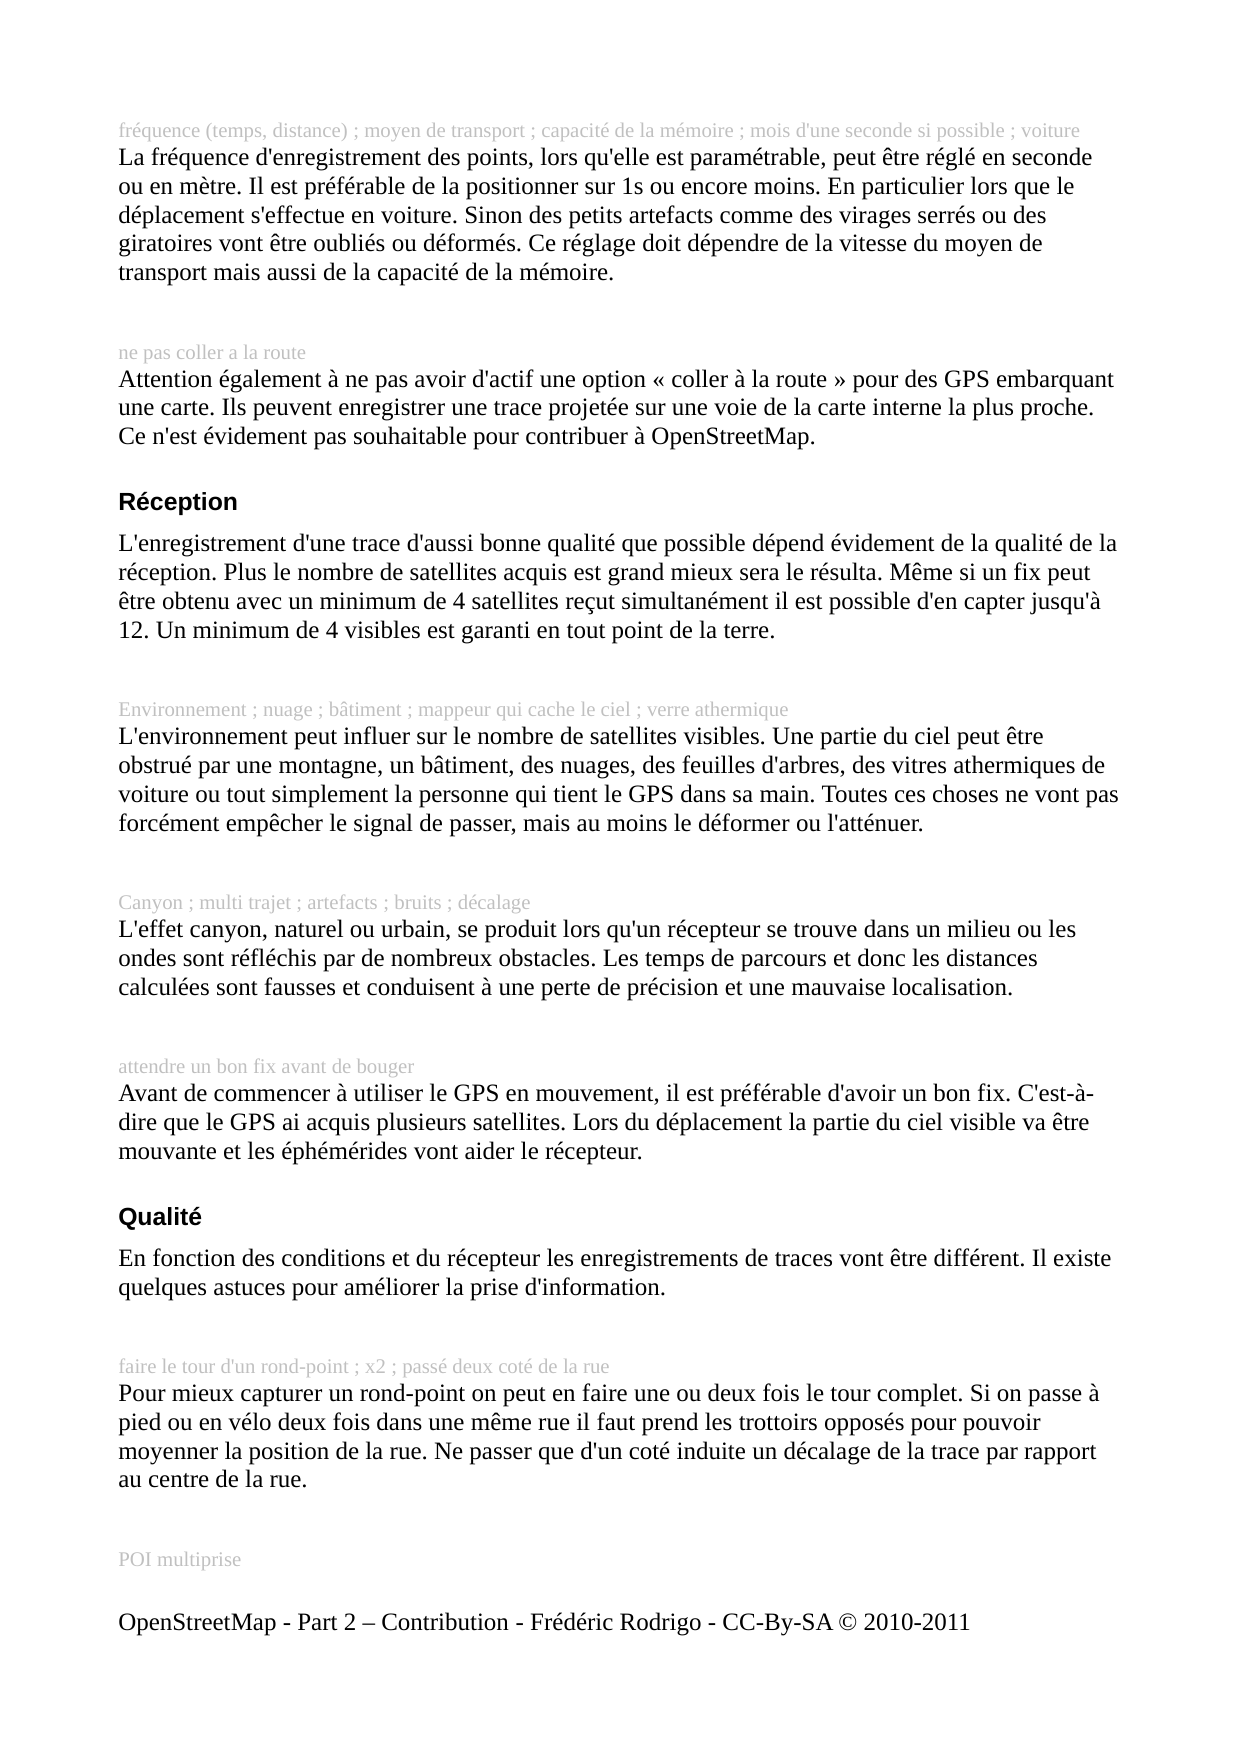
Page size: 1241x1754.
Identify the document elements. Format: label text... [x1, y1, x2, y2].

text attendre un bon fix avant de bouger [118, 1054, 1122, 1078]
text Avant de commencer à utiliser le GPS en mouvement, il est préférable d'avoir un bon fix. C'est-à-dire que le GPS ai acquis plusieurs satellites. Lors du déplacement la partie du ciel visible va être mouvante et les éphémérides vont aider le récepteur. [118, 1078, 1122, 1164]
text ne pas coller a la route [118, 340, 1122, 364]
text La fréquence d'enregistrement des points, lors qu'elle est paramétrable, peut être réglé en seconde ou en mètre. Il est préférable de la positionner sur 1s ou encore moins. En particulier lors que le déplacement s'effectue en voiture. Sinon des petits artefacts comme des virages serrés ou des giratoires vont être oubliés ou déformés. Ce réglage doit dépendre de la vitesse du moyen de transport mais aussi de la capacité de la mémoire. [118, 142, 1122, 286]
text Pour mieux capturer un rond-point on peut en faire une ou deux fois le tour complet. Si on passe à pied ou en vélo deux fois dans une même rue il faut prend les trottoirs opposés pour pouvoir moyenner la position de la rue. Ne passer que d'un coté induite un décalage de la trace par rapport au centre de la rue. [118, 1378, 1122, 1493]
text faire le tour d'un rond-point ; x2 ; passé deux coté de la rue [118, 1354, 1122, 1378]
subtitle Réception [118, 487, 1122, 516]
text fréquence (temps, distance) ; moyen de transport ; capacité de la mémoire ; mois d'une seconde si possible ; voiture [118, 118, 1122, 142]
text Attention également à ne pas avoir d'actif une option « coller à la route » pour des GPS embarquant une carte. Ils peuvent enregistrer une trace projetée sur une voie de la carte interne la plus proche. Ce n'est évidement pas souhaitable pour contribuer à OpenStreetMap. [118, 364, 1122, 450]
text L'effet canyon, naturel ou urbain, se produit lors qu'un récepteur se trouve dans un milieu ou les ondes sont réfléchis par de nombreux obstacles. Les temps de parcours et donc les distances calculées sont fausses et conduisent à une perte de précision et une mauvaise localisation. [118, 914, 1122, 1000]
text L'environnement peut influer sur le nombre de satellites visibles. Une partie du ciel peut être obstrué par une montagne, un bâtiment, des nuages, des feuilles d'arbres, des vitres athermiques de voiture ou tout simplement la personne qui tient le GPS dans sa main. Toutes ces choses ne vont pas forcément empêcher le signal de passer, mais au moins le déformer ou l'atténuer. [118, 721, 1122, 836]
text L'enregistrement d'une trace d'aussi bonne qualité que possible dépend évidement de la qualité de la réception. Plus le nombre de satellites acquis est grand mieux sera le résulta. Même si un fix peut être obtenu avec un minimum de 4 satellites reçut simultanément il est possible d'en capter jusqu'à 12. Un minimum de 4 visibles est garanti en tout point de la terre. [118, 528, 1122, 643]
subtitle Qualité [118, 1202, 1122, 1231]
text Environnement ; nuage ; bâtiment ; mappeur qui cache le ciel ; verre athermique [118, 697, 1122, 721]
text POI multiprise [118, 1547, 1122, 1571]
text Canyon ; multi trajet ; artefacts ; bruits ; décalage [118, 890, 1122, 914]
text En fonction des conditions et du récepteur les enregistrements de traces vont être différent. Il existe quelques astuces pour améliorer la prise d'information. [118, 1243, 1122, 1301]
